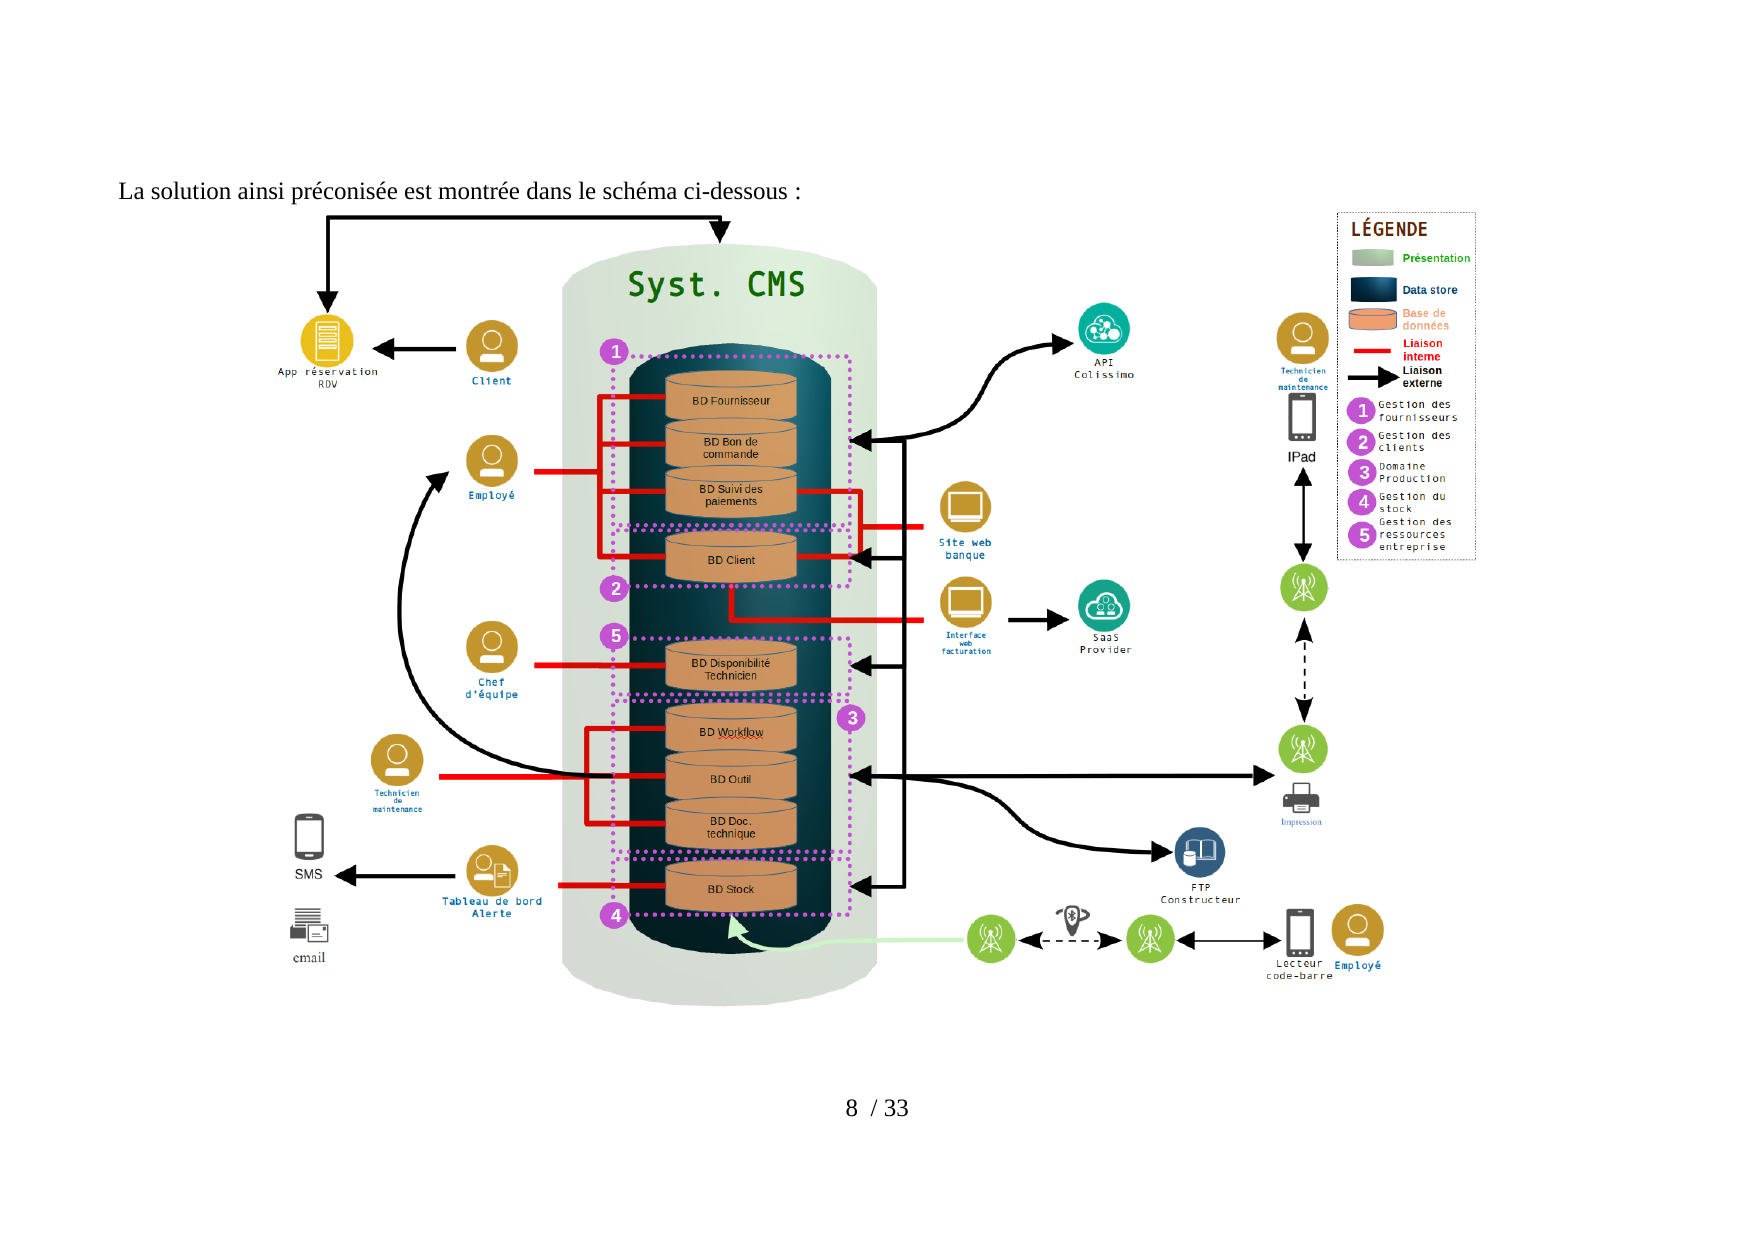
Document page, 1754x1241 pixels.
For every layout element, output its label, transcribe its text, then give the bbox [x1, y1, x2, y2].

text La solution ainsi préconisée est montrée dans le schéma ci-dessous : [118, 176, 1636, 205]
picture [275, 209, 1479, 1009]
